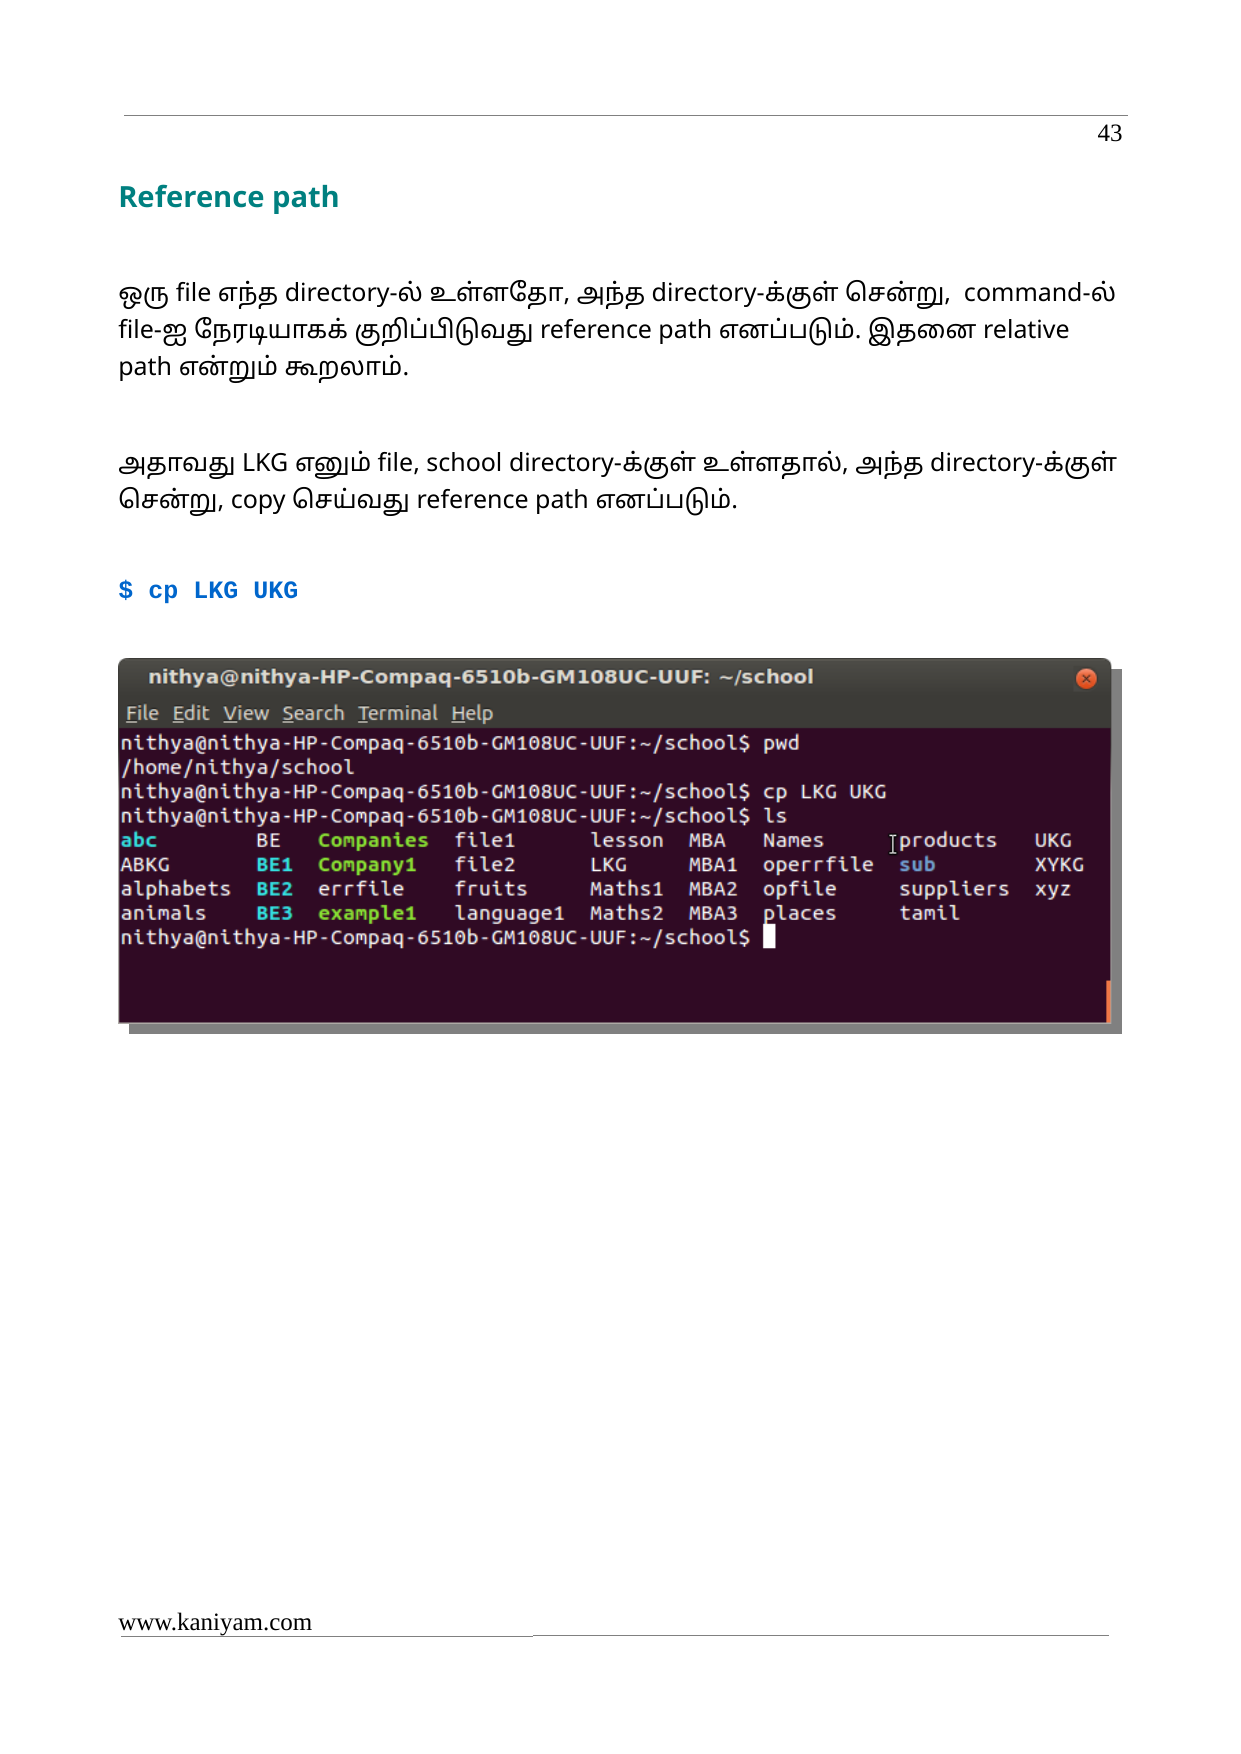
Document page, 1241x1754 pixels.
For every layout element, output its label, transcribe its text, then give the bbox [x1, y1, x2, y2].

subtitle Reference path [118, 176, 1122, 216]
text அதாவது LKG எனும் file, school directory-க்குள் உள்ளதால், அந்த directory-க்குள் சென்று, copy செய்வது reference path எனப்படும். [118, 445, 1122, 519]
text ஒரு file எந்த directory-ல் உள்ளதோ, அந்த directory-க்குள் சென்று, command-ல் file-ஐ நேரடியாகக் குறிப்பிடுவது reference path எனப்படும். இதனை relative path என்றும் கூறலாம். [118, 275, 1122, 386]
text $ cp LKG UKG [118, 578, 1122, 606]
picture [118, 658, 1112, 1024]
